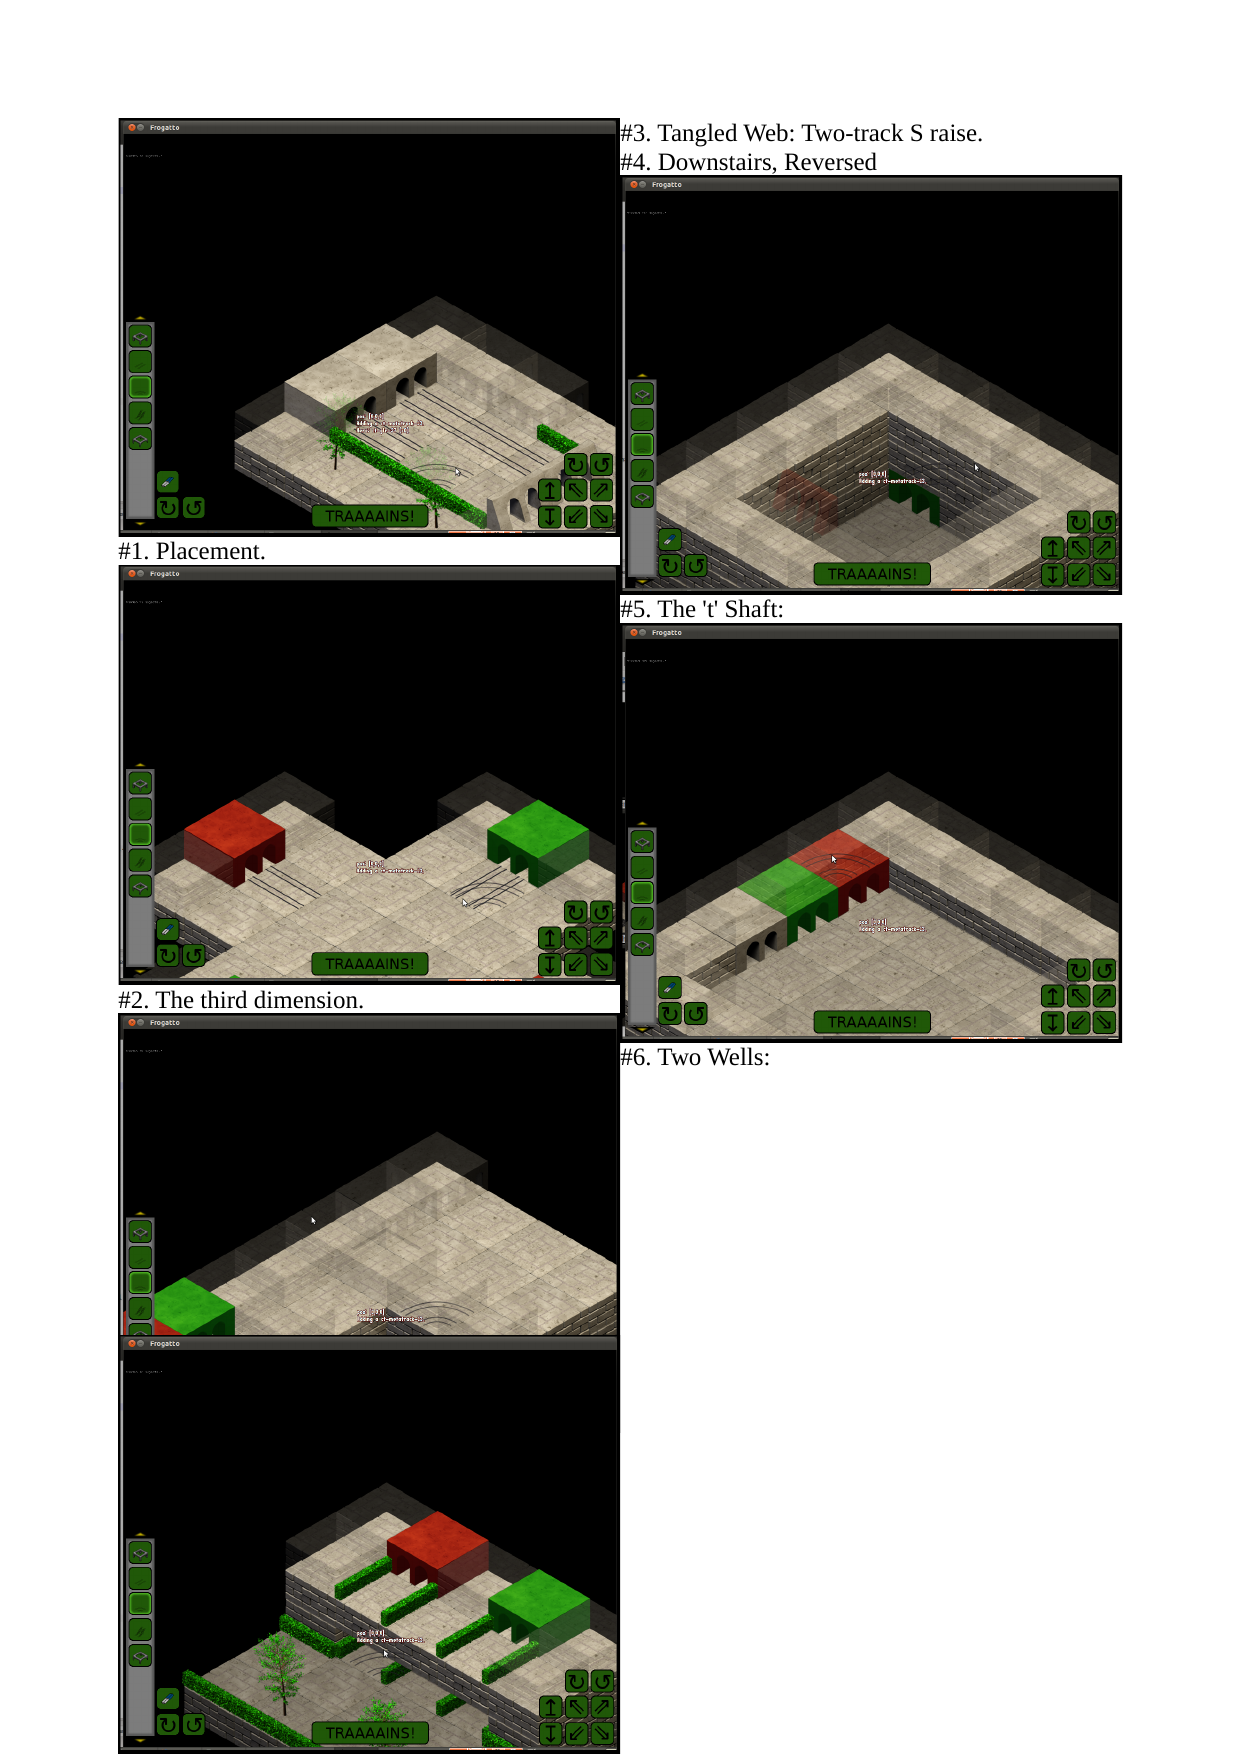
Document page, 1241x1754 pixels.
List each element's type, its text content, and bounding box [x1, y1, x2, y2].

text #3. Tangled Web: Two-track S raise. [620, 118, 1122, 147]
text #5. The 't' Shaft: [620, 595, 1122, 623]
text #2. The third dimension. [118, 985, 620, 1013]
text #4. Downstairs, Reversed [620, 147, 1122, 175]
text #1. Placement. [118, 537, 620, 565]
text #6. Two Wells: [621, 1043, 1122, 1071]
picture [118, 118, 1123, 1754]
